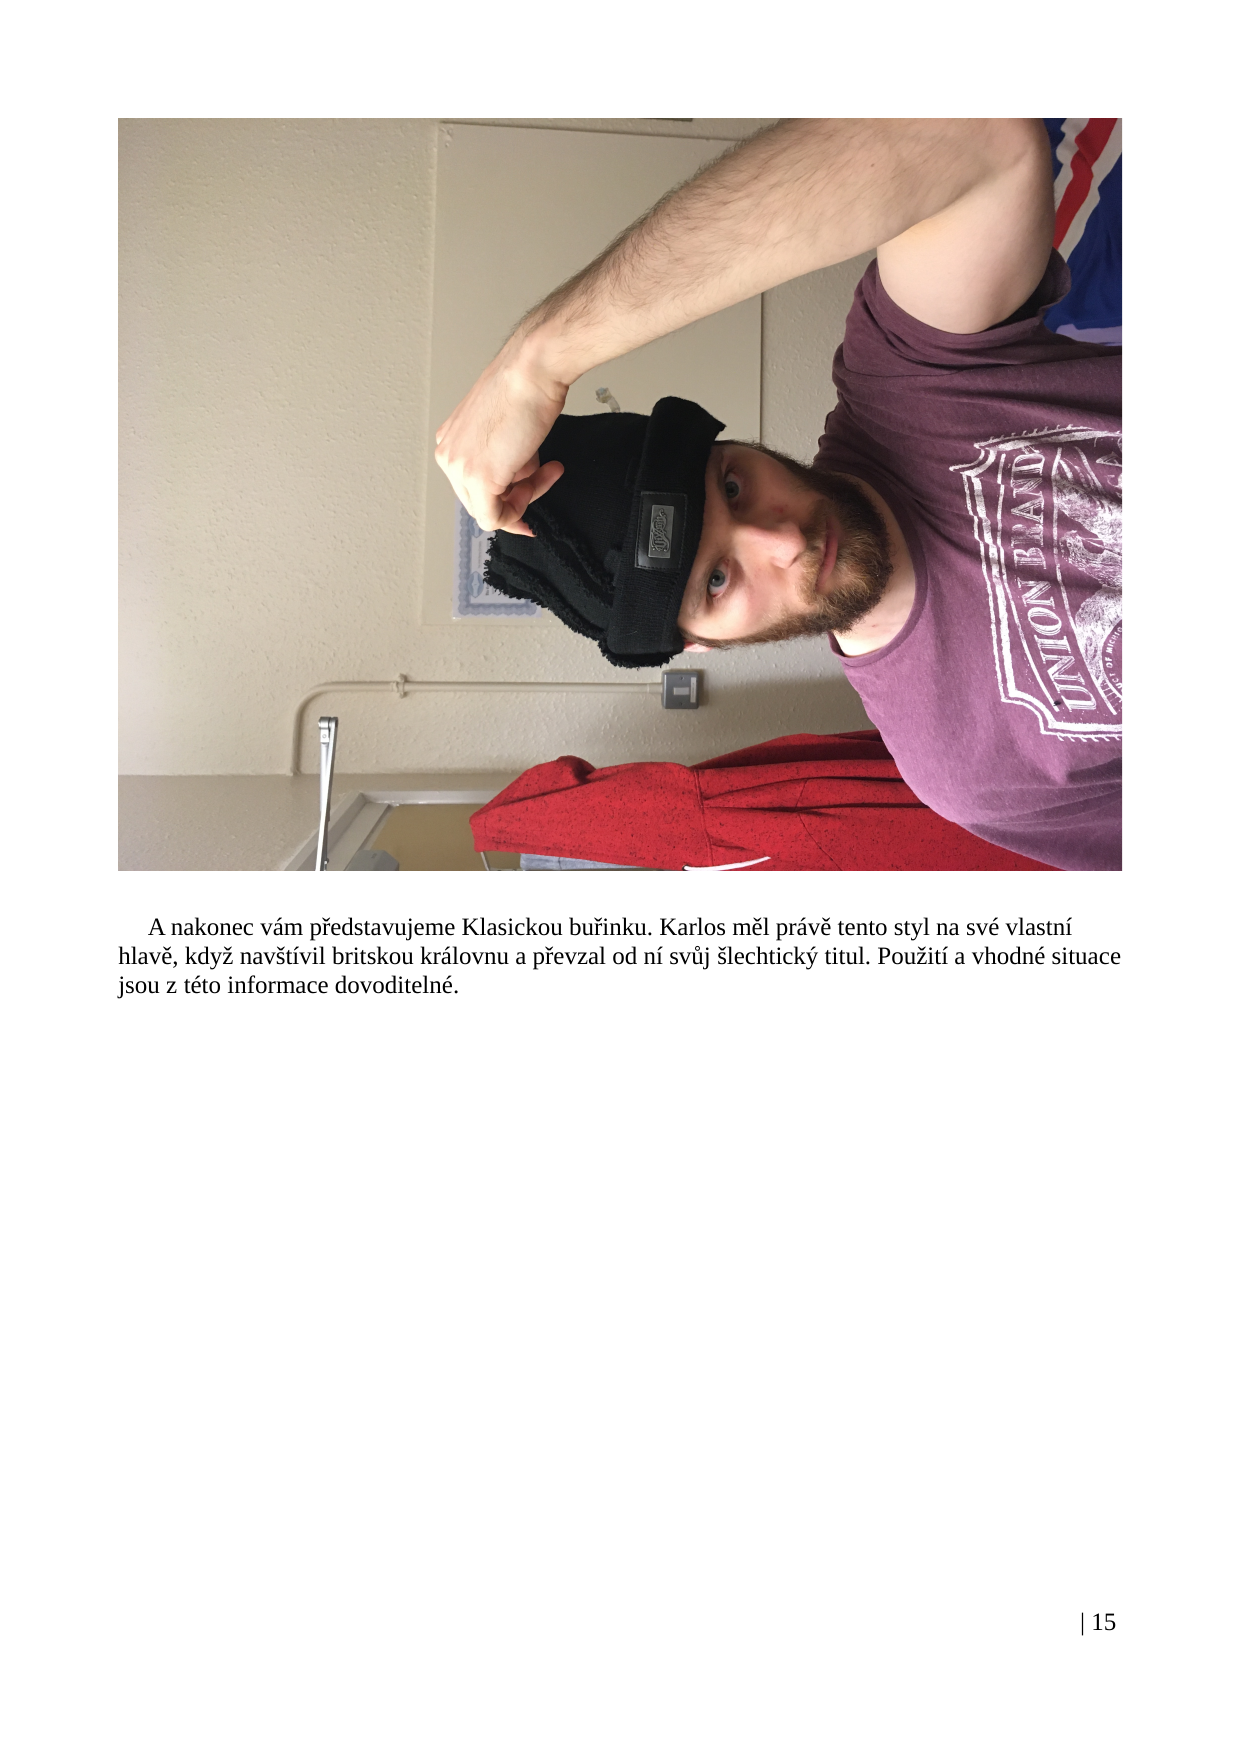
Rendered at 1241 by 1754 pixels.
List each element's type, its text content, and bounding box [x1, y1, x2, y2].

text A nakonec vám představujeme Klasickou buřinku. Karlos měl právě tento styl na své vlastní hlavě, když navštívil britskou královnu a převzal od ní svůj šlechtický titul. Použití a vhodné situace jsou z této informace dovoditelné. [118, 912, 1122, 998]
picture [118, 118, 1123, 871]
